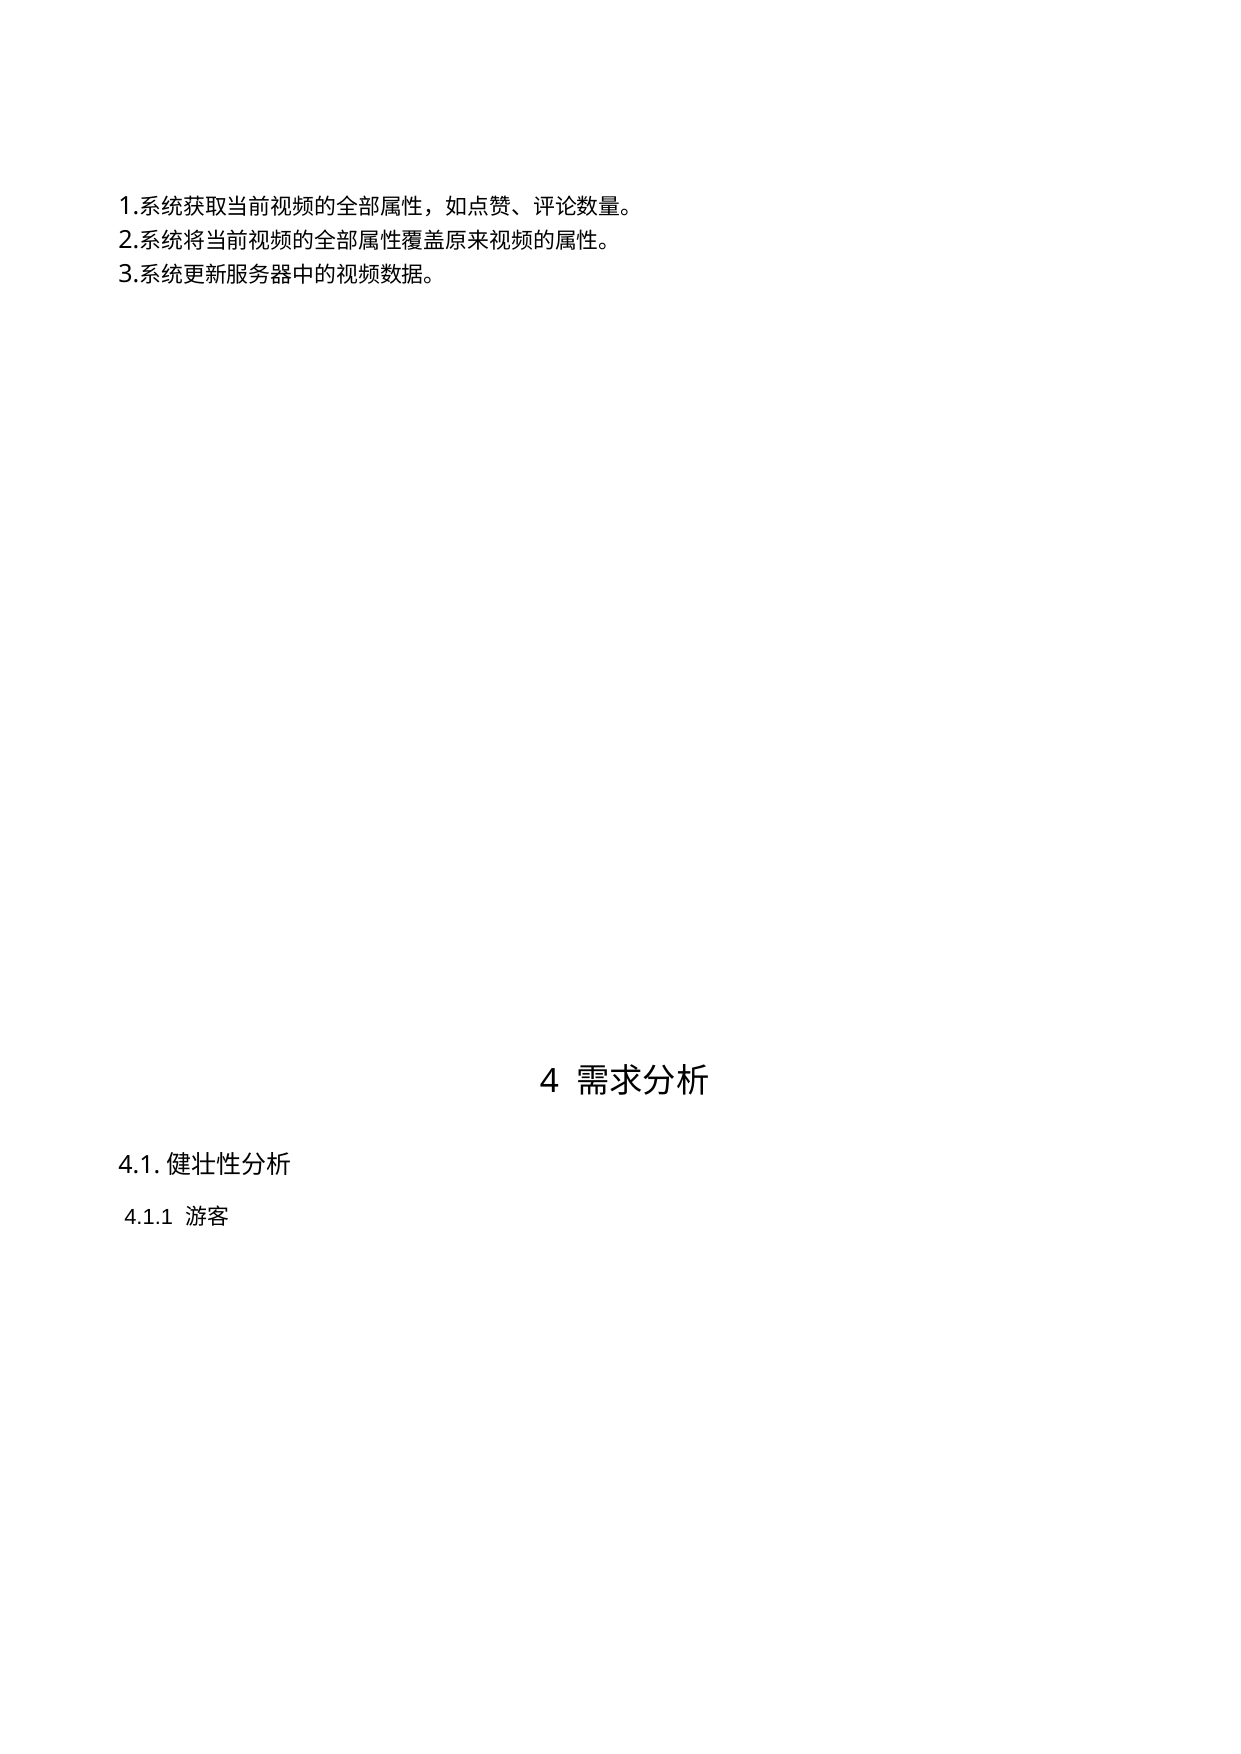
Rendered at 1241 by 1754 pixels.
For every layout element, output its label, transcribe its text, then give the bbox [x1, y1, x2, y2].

text 2.系统将当前视频的全部属性覆盖原来视频的属性。 [118, 222, 1122, 256]
subtitle 健壮性分析 [118, 1144, 1122, 1180]
text 3.系统更新服务器中的视频数据。 [118, 256, 1122, 290]
subtitle 需求分析 [118, 1053, 1122, 1102]
text 1.系统获取当前视频的全部属性，如点赞、评论数量。 [118, 188, 1122, 222]
subtitle 游客 [118, 1199, 1122, 1231]
